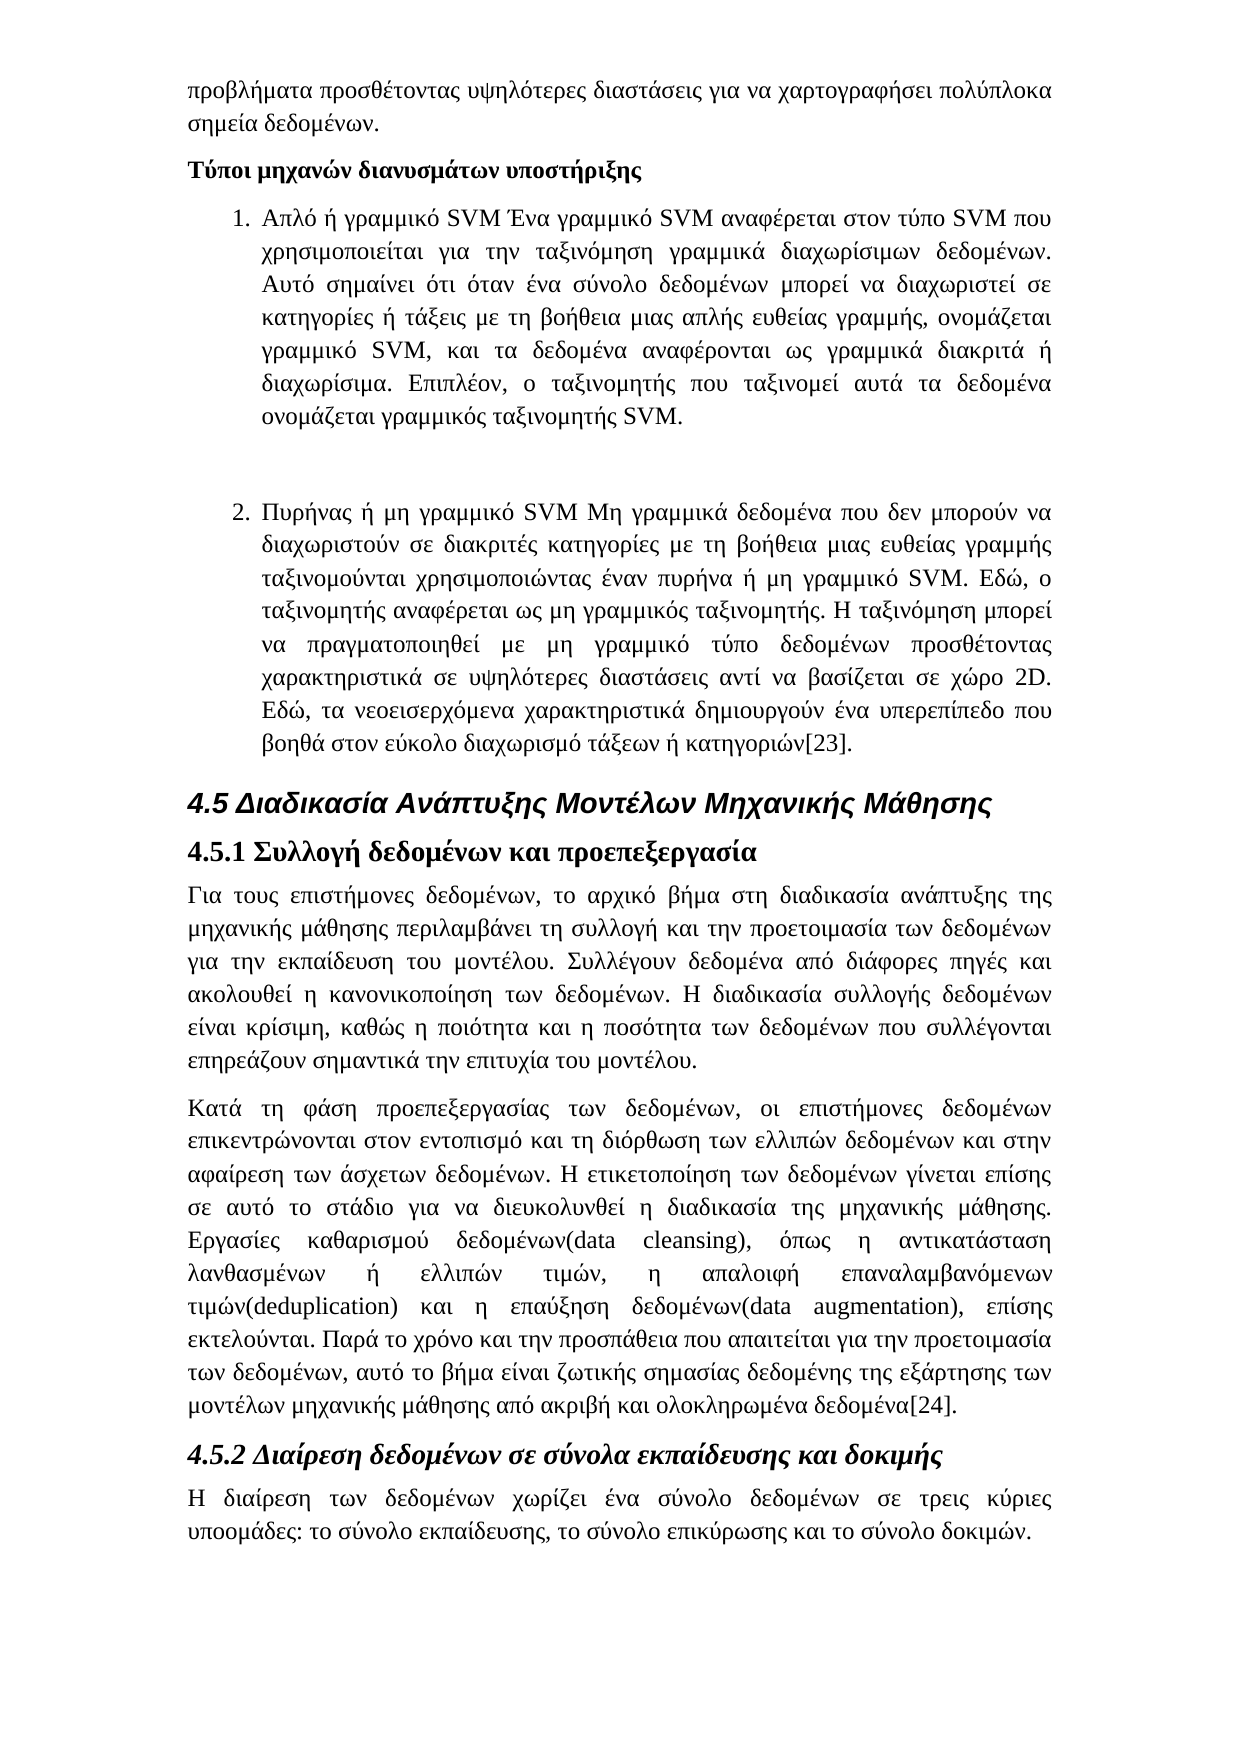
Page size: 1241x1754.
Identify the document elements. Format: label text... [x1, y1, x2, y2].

text Κατά τη φάση προεπεξεργασίας των δεδομένων, οι επιστήμονες δεδομένων επικεντρώνονται στον εντοπισμό και τη διόρθωση των ελλιπών δεδομένων και στην αφαίρεση των άσχετων δεδομένων. Η ετικετοποίηση των δεδομένων γίνεται επίσης σε αυτό το στάδιο για να διευκολυνθεί η διαδικασία της μηχανικής μάθησης. Εργασίες καθαρισμού δεδομένων(data cleansing), όπως η αντικατάσταση λανθασμένων ή ελλιπών τιμών, η απαλοιφή επαναλαμβανόμενων τιμών(deduplication) και η επαύξηση δεδομένων(data augmentation), επίσης εκτελούνται. Παρά το χρόνο και την προσπάθεια που απαιτείται για την προετοιμασία των δεδομένων, αυτό το βήμα είναι ζωτικής σημασίας δεδομένης της εξάρτησης των μοντέλων μηχανικής μάθησης από ακριβή και ολοκληρωμένα δεδομένα[24]. [187, 1093, 1053, 1418]
subtitle 4.5.1 Συλλογή δεδομένων και προεπεξεργασία [187, 834, 1053, 867]
subtitle 4.5 Διαδικασία Ανάπτυξης Μοντέλων Μηχανικής Μάθησης [187, 786, 1053, 819]
text Τύποι μηχανών διανυσμάτων υποστήριξης [187, 156, 1053, 184]
list Απλό ή γραμμικό SVM Ένα γραμμικό SVM αναφέρεται στον τύπο SVM που χρησιμοποιείται για την ταξινόμηση γραμμικά διαχωρίσιμων δεδομένων. Αυτό σημαίνει ότι όταν ένα σύνολο δεδομένων μπορεί να διαχωριστεί σε κατηγορίες ή τάξεις με τη βοήθεια μιας απλής ευθείας γραμμής, ονομάζεται γραμμικό SVM, και τα δεδομένα αναφέρονται ως γραμμικά διακριτά ή διαχωρίσιμα. Επιπλέον, ο ταξινομητής που ταξινομεί αυτά τα δεδομένα ονομάζεται γραμμικός ταξινομητής SVM. [232, 203, 1053, 430]
text Η διαίρεση των δεδομένων χωρίζει ένα σύνολο δεδομένων σε τρεις κύριες υποομάδες: το σύνολο εκπαίδευσης, το σύνολο επικύρωσης και το σύνολο δοκιμών. [187, 1483, 1053, 1545]
list Πυρήνας ή μη γραμμικό SVM Μη γραμμικά δεδομένα που δεν μπορούν να διαχωριστούν σε διακριτές κατηγορίες με τη βοήθεια μιας ευθείας γραμμής ταξινομούνται χρησιμοποιώντας έναν πυρήνα ή μη γραμμικό SVM. Εδώ, ο ταξινομητής αναφέρεται ως μη γραμμικός ταξινομητής. Η ταξινόμηση μπορεί να πραγματοποιηθεί με μη γραμμικό τύπο δεδομένων προσθέτοντας χαρακτηριστικά σε υψηλότερες διαστάσεις αντί να βασίζεται σε χώρο 2D. Εδώ, τα νεοεισερχόμενα χαρακτηριστικά δημιουργούν ένα υπερεπίπεδο που βοηθά στον εύκολο διαχωρισμό τάξεων ή κατηγοριών[23]. [232, 497, 1053, 756]
subtitle 4.5.2 Διαίρεση δεδομένων σε σύνολα εκπαίδευσης και δοκιμής [187, 1437, 1053, 1471]
text Για τους επιστήμονες δεδομένων, το αρχικό βήμα στη διαδικασία ανάπτυξης της μηχανικής μάθησης περιλαμβάνει τη συλλογή και την προετοιμασία των δεδομένων για την εκπαίδευση του μοντέλου. Συλλέγουν δεδομένα από διάφορες πηγές και ακολουθεί η κανονικοποίηση των δεδομένων. Η διαδικασία συλλογής δεδομένων είναι κρίσιμη, καθώς η ποιότητα και η ποσότητα των δεδομένων που συλλέγονται επηρεάζουν σημαντικά την επιτυχία του μοντέλου. [187, 880, 1053, 1074]
text προβλήματα προσθέτοντας υψηλότερες διαστάσεις για να χαρτογραφήσει πολύπλοκα σημεία δεδομένων. [187, 75, 1053, 137]
